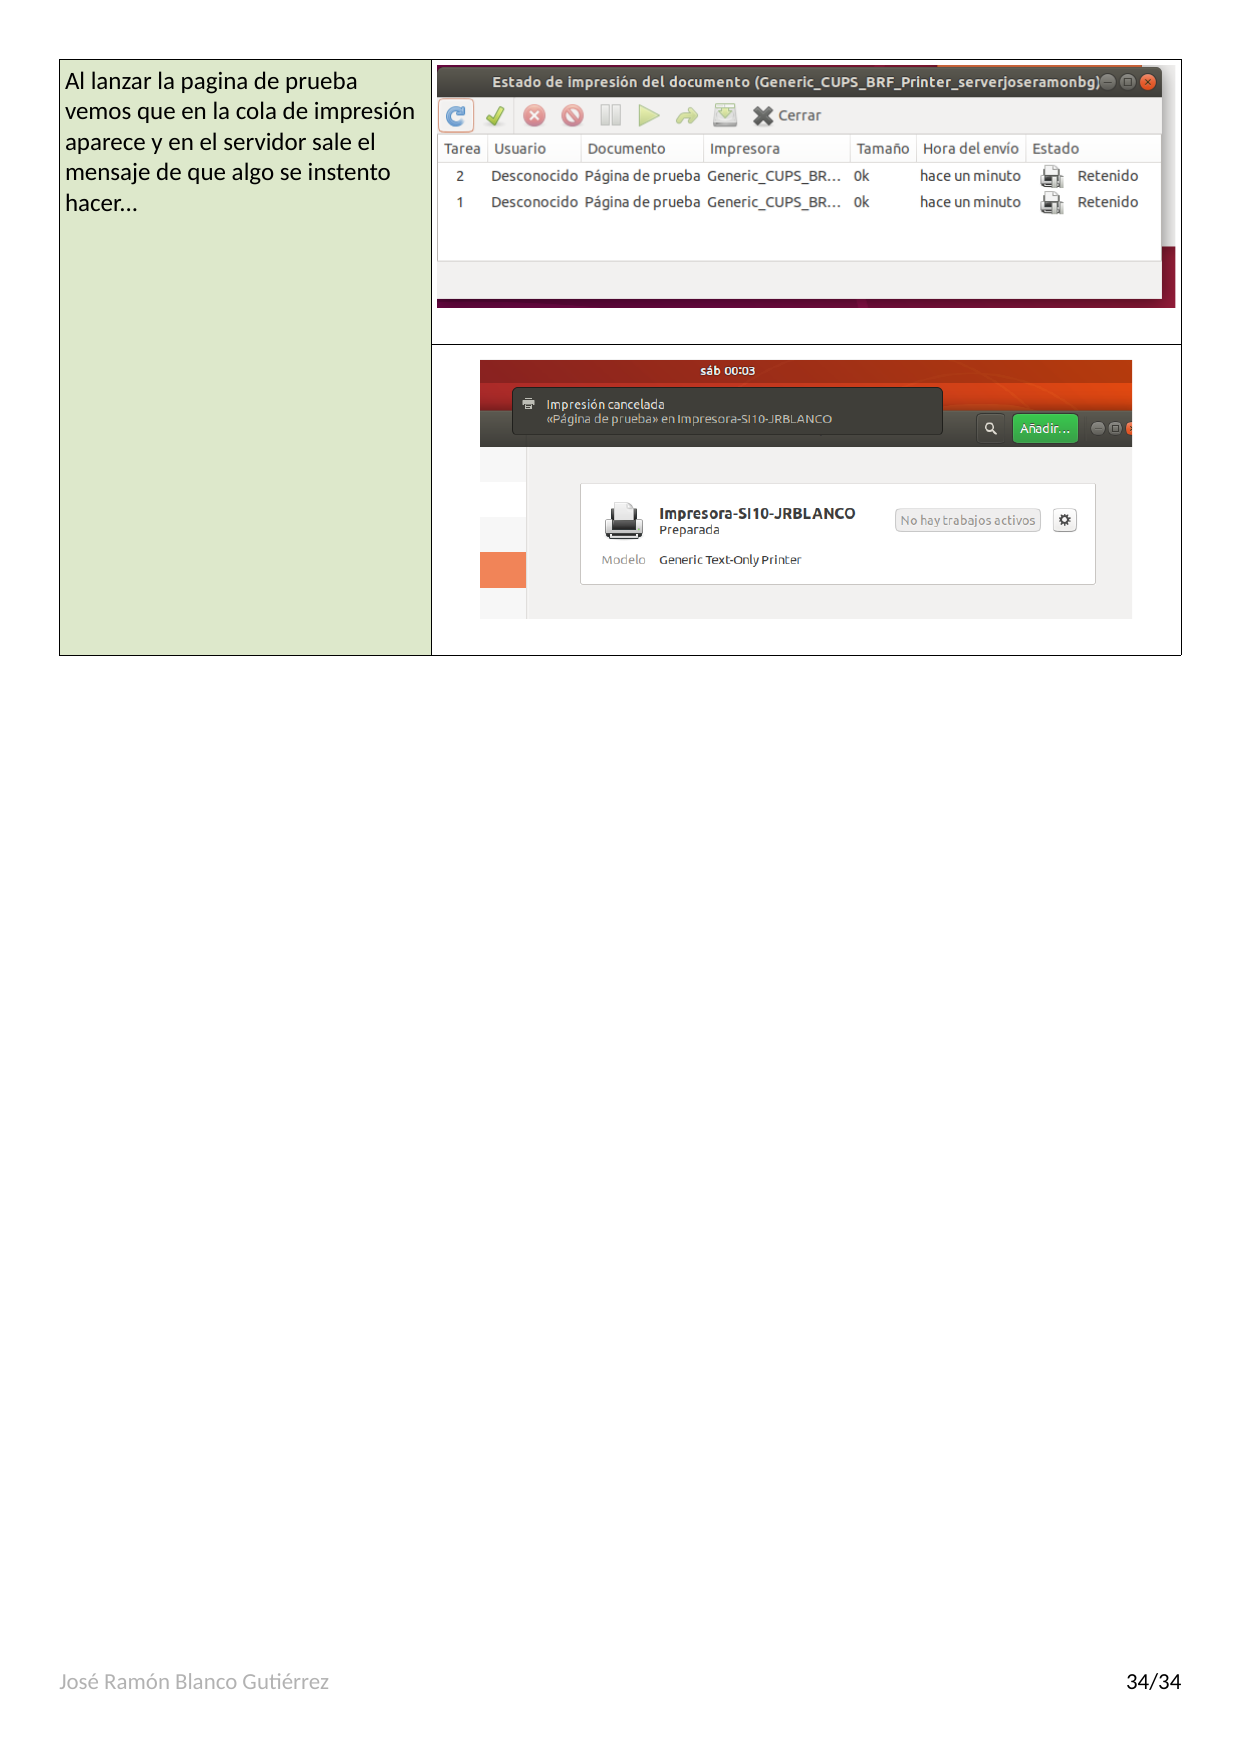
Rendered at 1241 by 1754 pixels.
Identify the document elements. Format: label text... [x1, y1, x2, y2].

picture [480, 349, 1133, 619]
picture [437, 65, 1176, 308]
table_cell [432, 60, 1181, 343]
table_cell [432, 345, 1181, 655]
table_cell Al lanzar la pagina de prueba vemos que en la cola de impresión aparece y en el servidor sale el mensaje de que algo se instento hacer... [60, 60, 431, 655]
